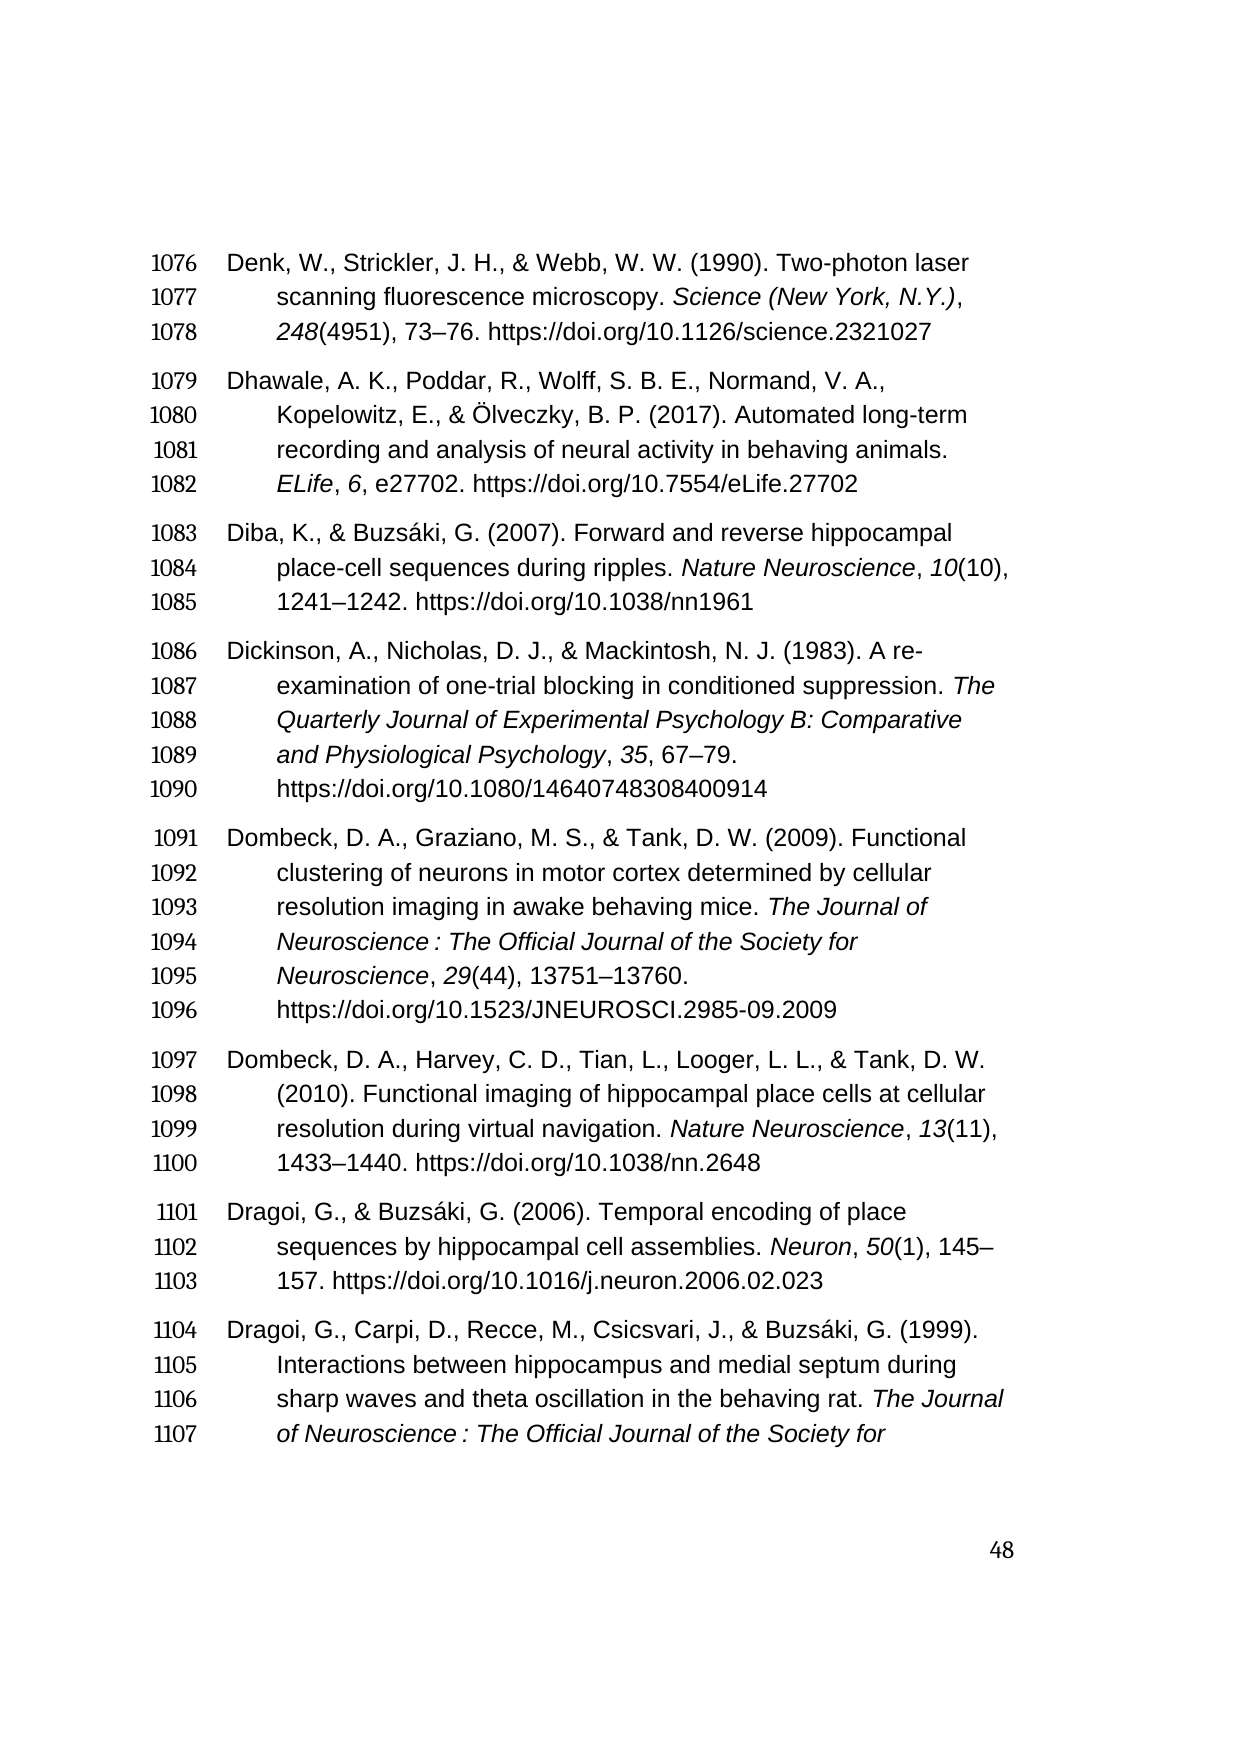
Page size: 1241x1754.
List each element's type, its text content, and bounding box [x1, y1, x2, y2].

text Dragoi, G., & Buzsáki, G. (2006). Temporal encoding of place sequences by hippocampal cell assemblies. Neuron, 50(1), 145–157. https://doi.org/10.1016/j.neuron.2006.02.023 [226, 1197, 1014, 1295]
text Dhawale, A. K., Poddar, R., Wolff, S. B. E., Normand, V. A., Kopelowitz, E., & Ölveczky, B. P. (2017). Automated long-term recording and analysis of neural activity in behaving animals. ELife, 6, e27702. https://doi.org/10.7554/eLife.27702 [226, 366, 1014, 498]
text Dombeck, D. A., Harvey, C. D., Tian, L., Looger, L. L., & Tank, D. W. (2010). Functional imaging of hippocampal place cells at cellular resolution during virtual navigation. Nature Neuroscience, 13(11), 1433–1440. https://doi.org/10.1038/nn.2648 [226, 1044, 1014, 1177]
text Diba, K., & Buzsáki, G. (2007). Forward and reverse hippocampal place-cell sequences during ripples. Nature Neuroscience, 10(10), 1241–1242. https://doi.org/10.1038/nn1961 [226, 518, 1014, 616]
text Dickinson, A., Nicholas, D. J., & Mackintosh, N. J. (1983). A re-examination of one-trial blocking in conditioned suppression. The Quarterly Journal of Experimental Psychology B: Comparative and Physiological Psychology, 35, 67–79. https://doi.org/10.1080/14640748308400914 [226, 636, 1014, 803]
text Dragoi, G., Carpi, D., Recce, M., Csicsvari, J., & Buzsáki, G. (1999). Interactions between hippocampus and medial septum during sharp waves and theta oscillation in the behaving rat. The Journal of Neuroscience : The Official Journal of the Society for [226, 1315, 1014, 1447]
text Dombeck, D. A., Graziano, M. S., & Tank, D. W. (2009). Functional clustering of neurons in motor cortex determined by cellular resolution imaging in awake behaving mice. The Journal of Neuroscience : The Official Journal of the Society for Neuroscience, 29(44), 13751–13760. https://doi.org/10.1523/JNEUROSCI.2985-09.2009 [226, 823, 1014, 1024]
text Denk, W., Strickler, J. H., & Webb, W. W. (1990). Two-photon laser scanning fluorescence microscopy. Science (New York, N.Y.), 248(4951), 73–76. https://doi.org/10.1126/science.2321027 [226, 248, 1014, 345]
